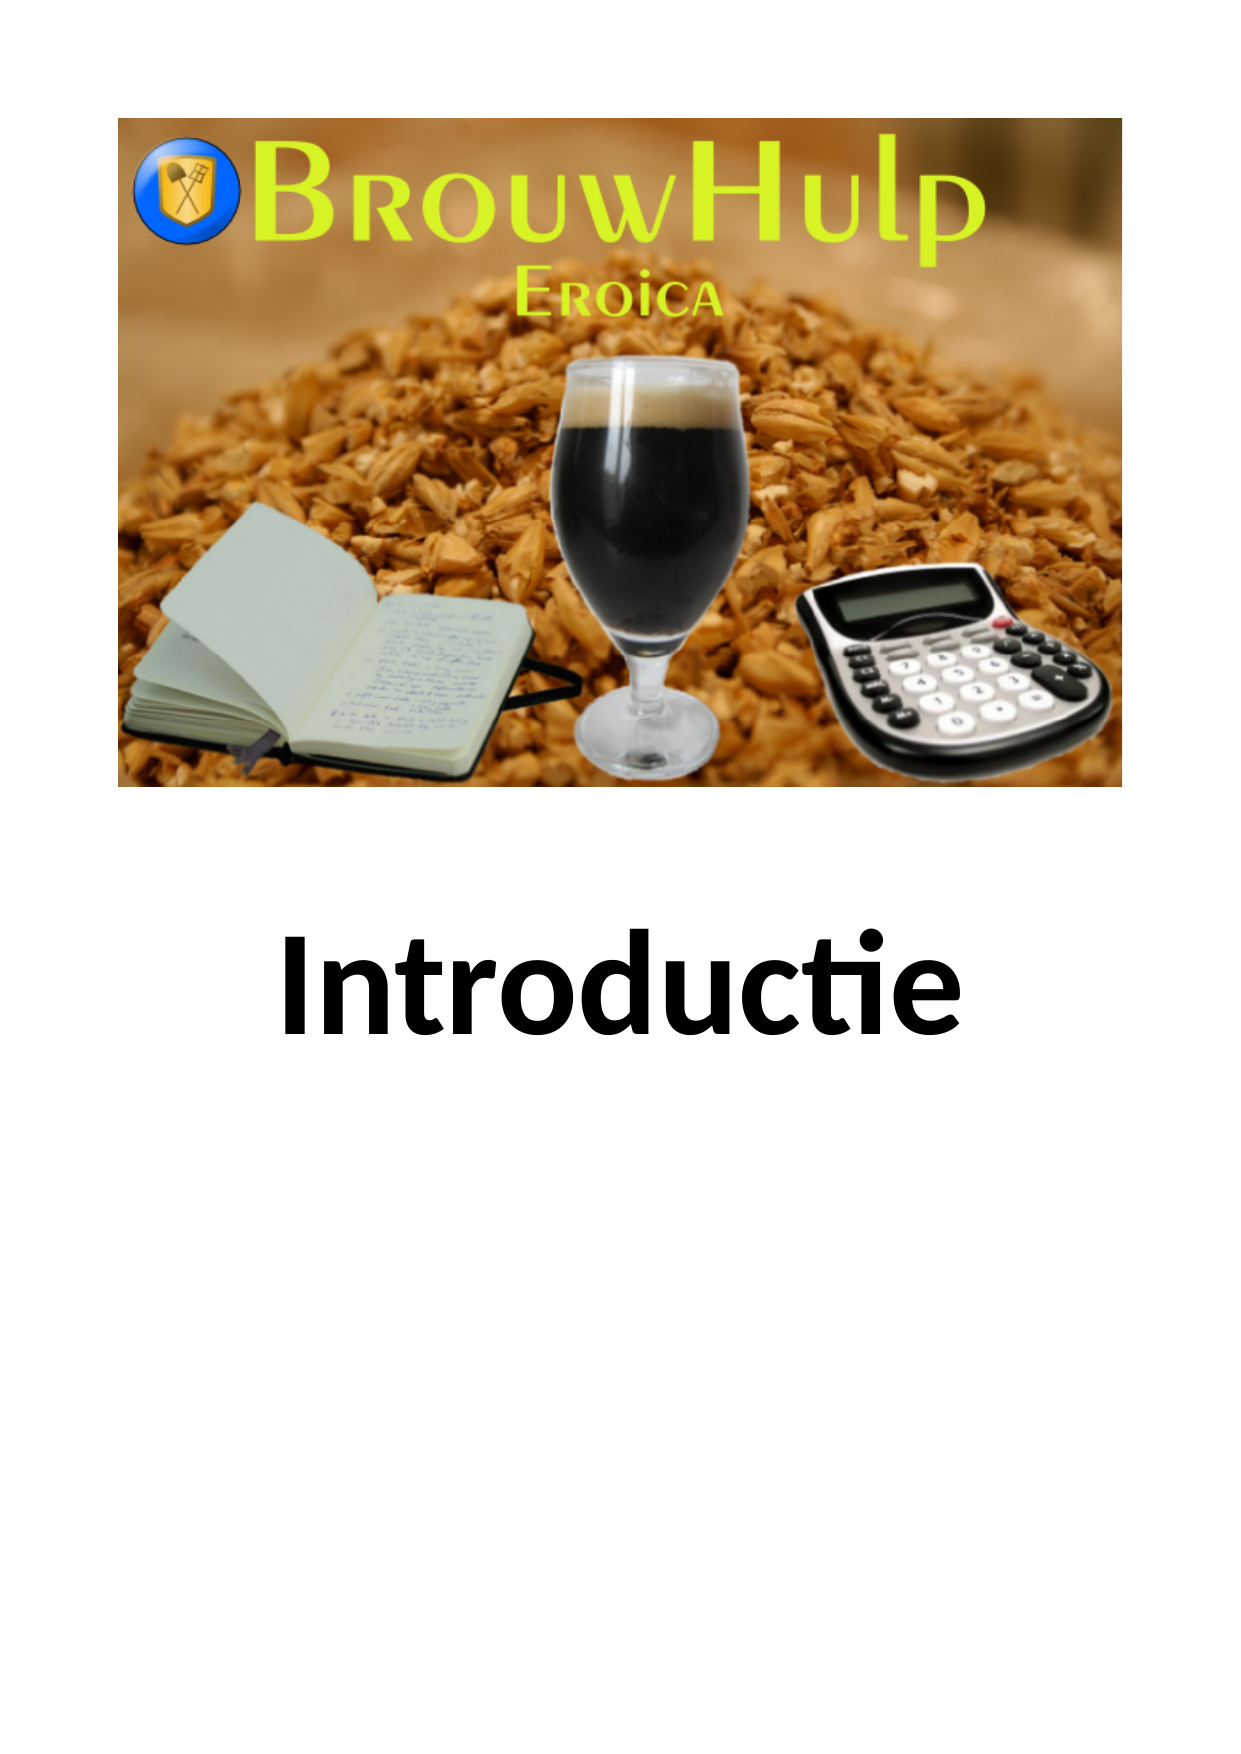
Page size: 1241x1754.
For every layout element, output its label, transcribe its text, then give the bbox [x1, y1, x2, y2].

picture [118, 118, 1123, 787]
subtitle Introductie [118, 888, 1122, 1072]
